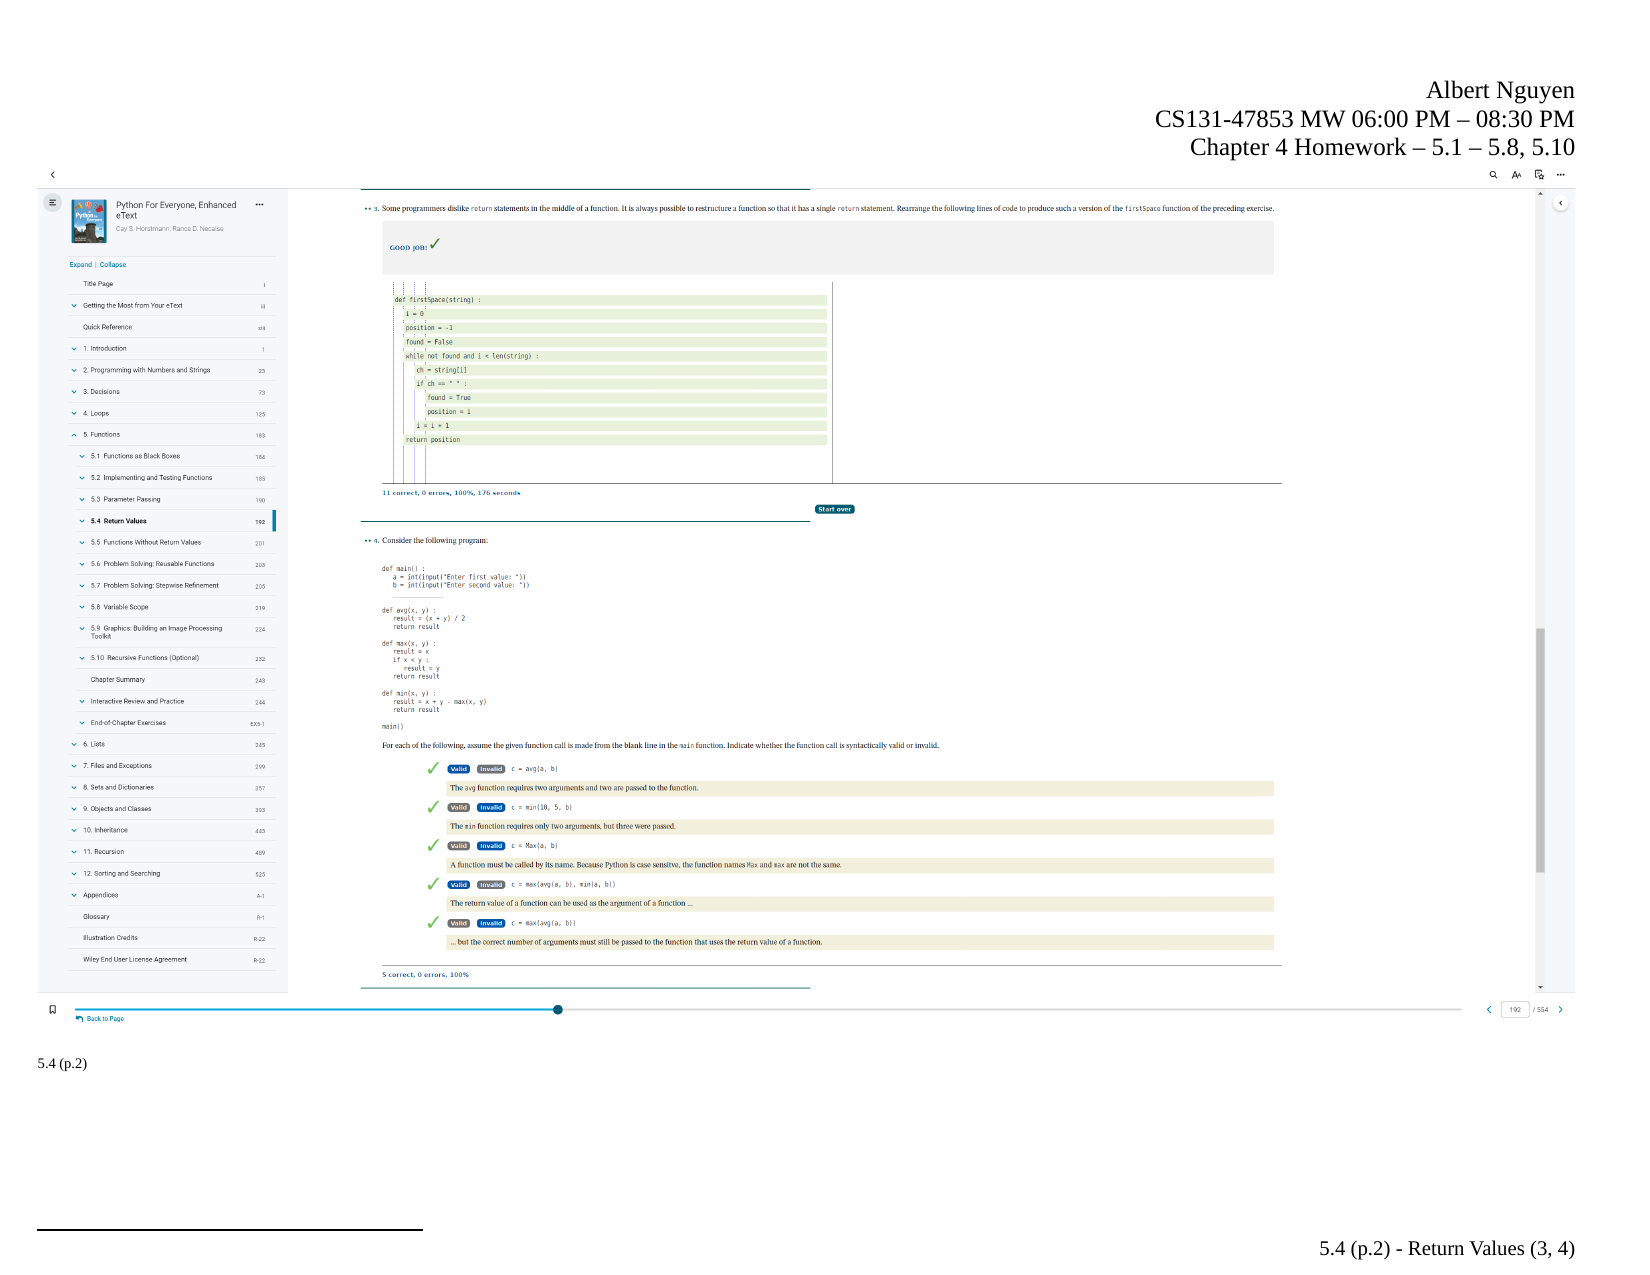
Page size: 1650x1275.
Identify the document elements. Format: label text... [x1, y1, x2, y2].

picture [37, 161, 1575, 1026]
text - Return Values (3, 4) [37, 1236, 1575, 1260]
